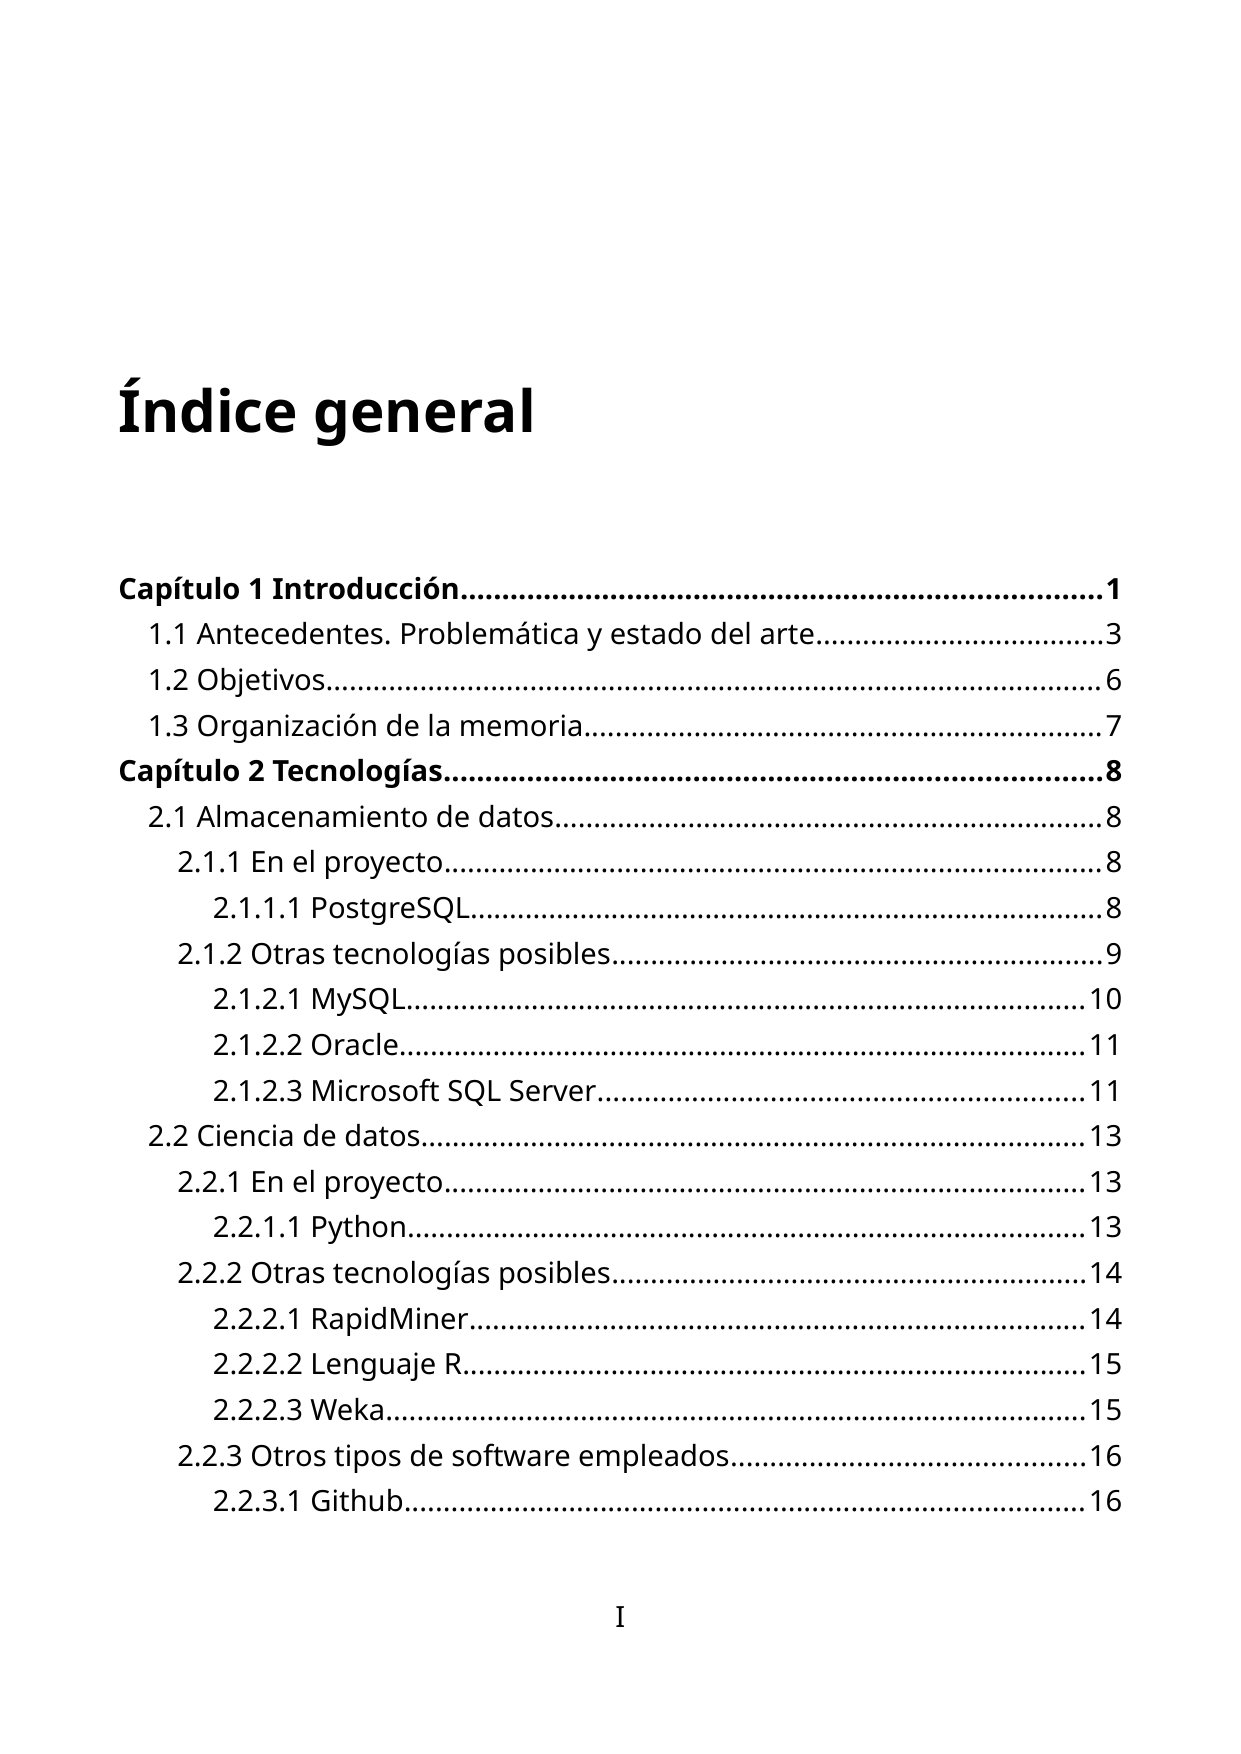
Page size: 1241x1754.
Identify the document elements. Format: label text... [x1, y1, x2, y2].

text 2.2.2.1 RapidMiner 14 [207, 1298, 1122, 1338]
text 2.2.3.1 Github 16 [207, 1481, 1122, 1520]
text 2.2.2.2 Lenguaje R 15 [207, 1344, 1122, 1383]
text 2.2.2 Otras tecnologías posibles 14 [177, 1252, 1122, 1292]
text 2.2.1.1 Python 13 [207, 1207, 1122, 1246]
text 1.3 Organización de la memoria 7 [148, 705, 1122, 744]
text 2.1 Almacenamiento de datos 8 [148, 796, 1122, 836]
text 2.1.2.1 MySQL 10 [207, 979, 1122, 1018]
text 2.1.2 Otras tecnologías posibles 9 [177, 933, 1122, 973]
text Capítulo 2 Tecnologías 8 [118, 751, 1122, 790]
subtitle Índice general [118, 370, 1122, 450]
text 2.1.2.3 Microsoft SQL Server 11 [207, 1070, 1122, 1109]
text 2.1.2.2 Oracle 11 [207, 1024, 1122, 1064]
text 2.1.1 En el proyecto 8 [177, 842, 1122, 881]
text Capítulo 1 Introducción 1 [118, 568, 1122, 608]
text 1.2 Objetivos 6 [148, 659, 1122, 699]
text 2.2.2.3 Weka 15 [207, 1389, 1122, 1429]
text 2.2 Ciencia de datos 13 [148, 1116, 1122, 1155]
text 1.1 Antecedentes. Problemática y estado del arte 3 [148, 614, 1122, 653]
text 2.1.1.1 PostgreSQL 8 [207, 887, 1122, 927]
text 2.2.3 Otros tipos de software empleados 16 [177, 1435, 1122, 1474]
text 2.2.1 En el proyecto 13 [177, 1161, 1122, 1201]
